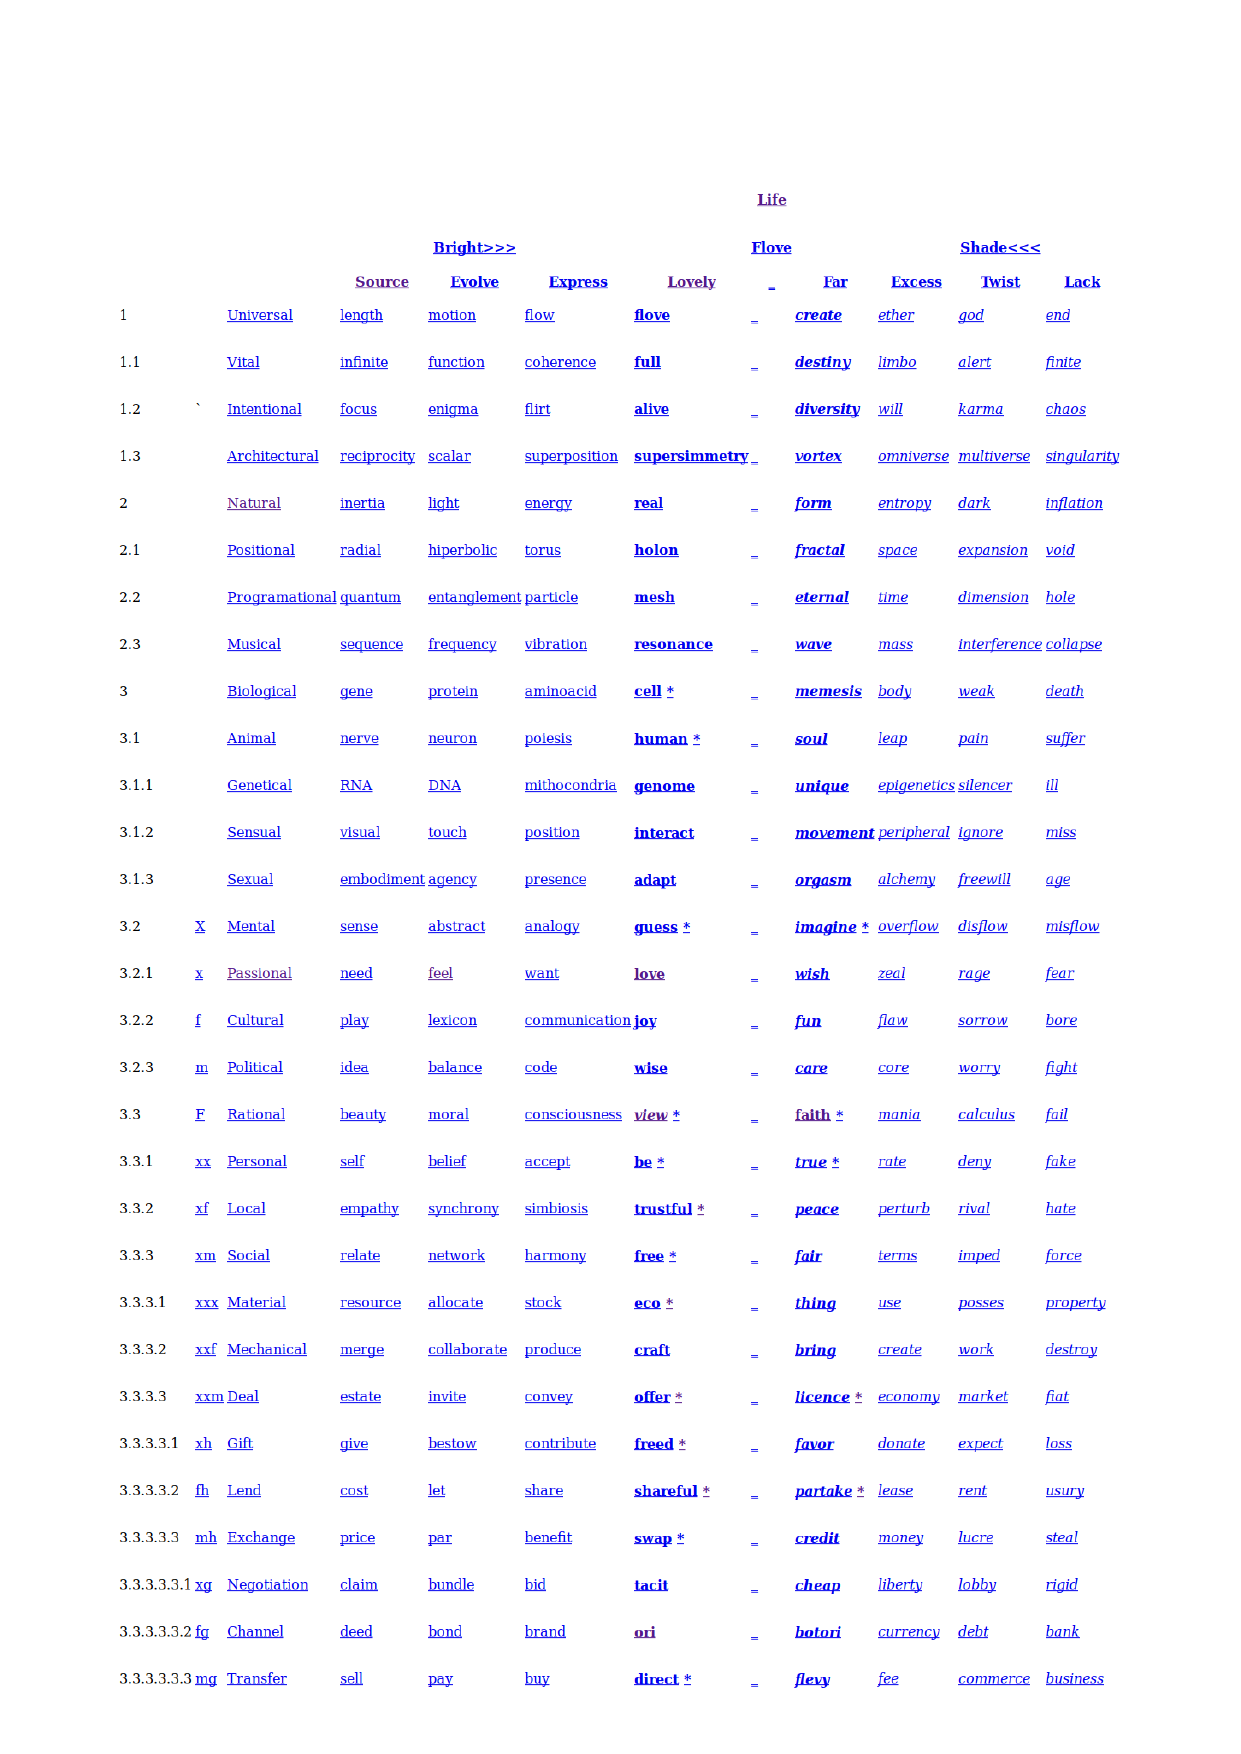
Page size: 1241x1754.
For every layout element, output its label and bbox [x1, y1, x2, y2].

picture [118, 176, 1123, 1695]
